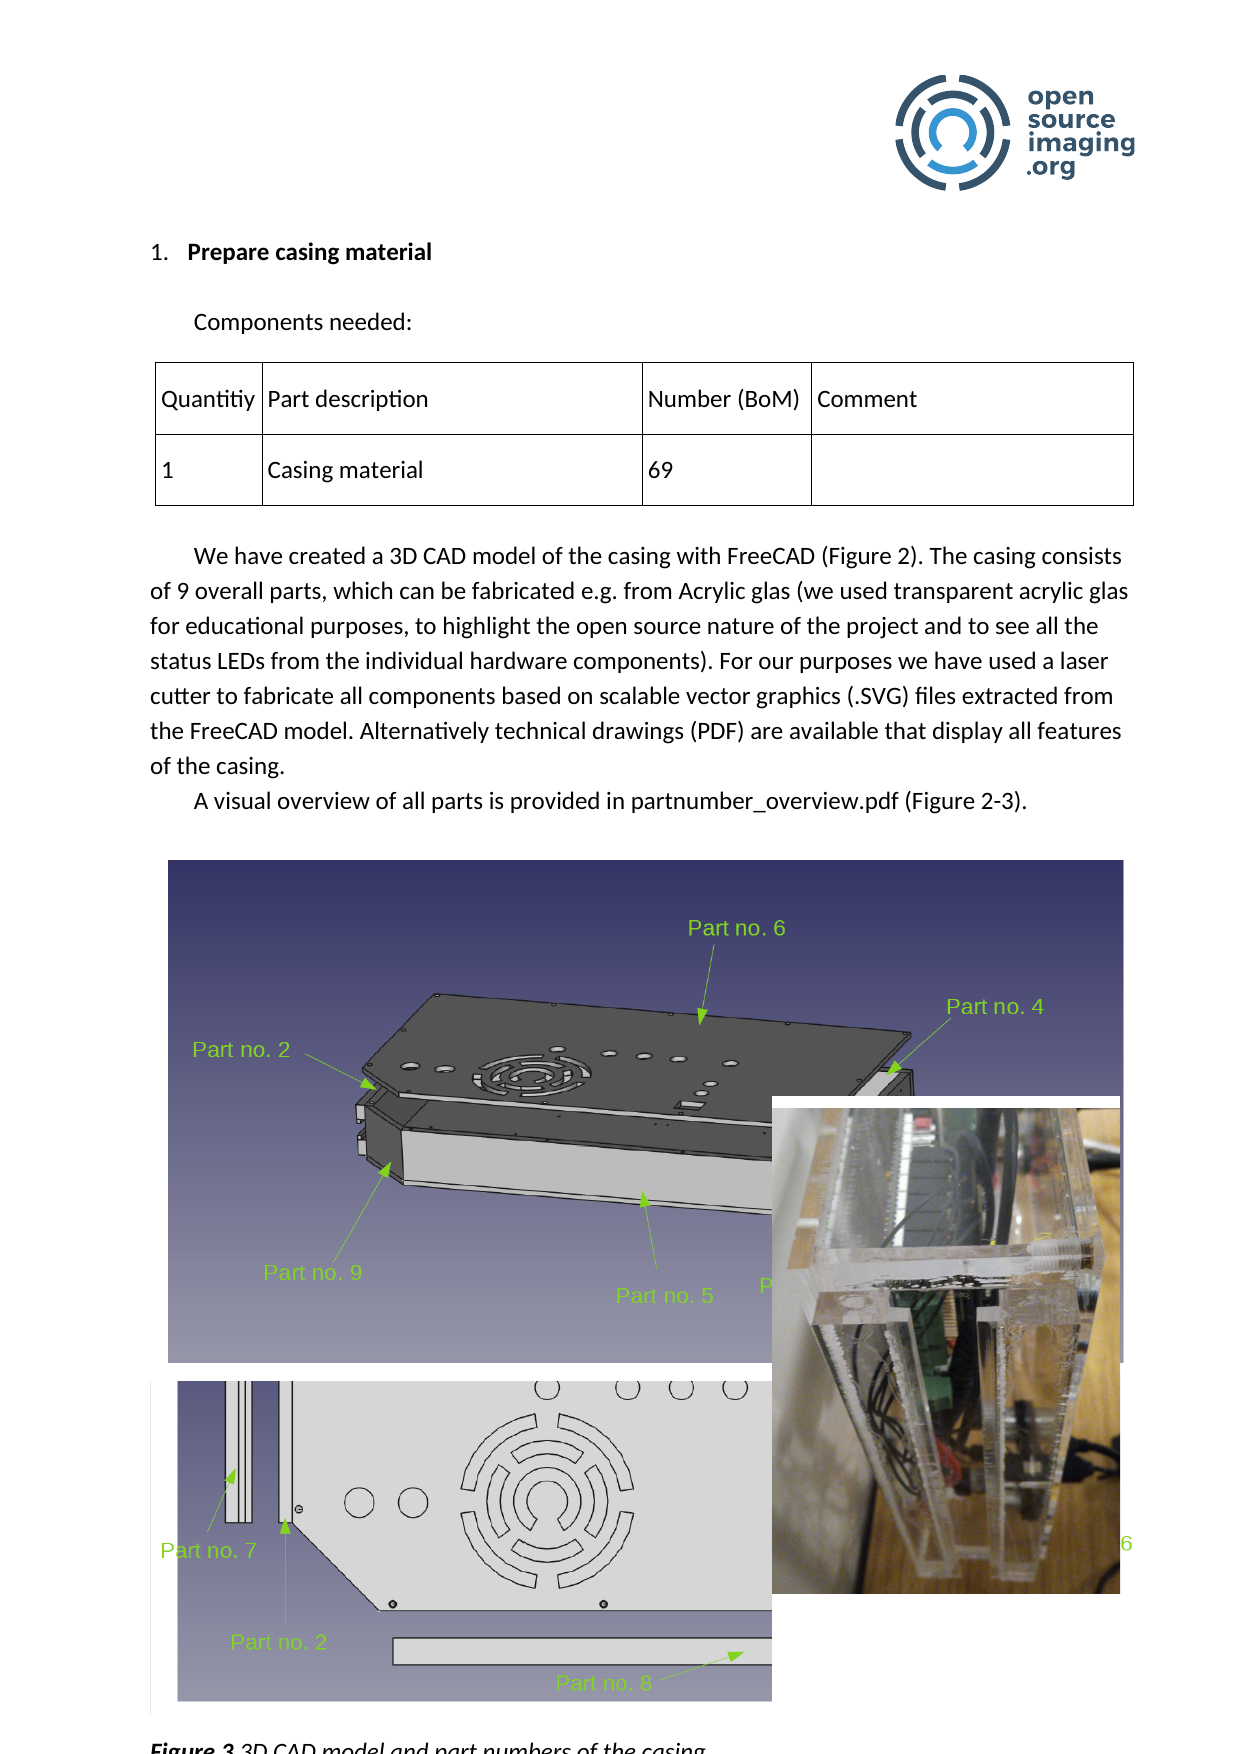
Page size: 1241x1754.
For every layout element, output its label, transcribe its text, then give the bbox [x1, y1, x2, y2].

table_header Number (BoM) [643, 363, 811, 433]
list We have created a 3D CAD model of the casing with FreeCAD (Figure 2). The casing consists of 9 overall parts, which can be fabricated e.g. from Acrylic glas (we used transparent acrylic glas for educational purposes, to highlight the open source nature of the project and to see all the status LEDs from the individual hardware components). For our purposes we have used a laser cutter to fabricate all components based on scalable vector graphics (.SVG) files extracted from the FreeCAD model. Alternatively technical drawings (PDF) are available that display all features of the casing. [150, 540, 1134, 780]
table_cell 1 [156, 435, 262, 505]
text Figure 3 3D CAD model and part numbers of the casing. [150, 1715, 772, 1754]
table_cell [812, 435, 1133, 505]
table_header Comment [812, 363, 1133, 433]
list Prepare casing material [150, 236, 1134, 267]
text Figure 2 3D CAD model and part numbers of the casing. [150, 1375, 772, 1381]
list Part no. 2, part no. 7 and part no. 8 can be also fabricated by laser cutting smaller subcomponents and gluing these together (see also Figure 4-6). The .svg files of the subparts are available on the github page. [772, 1594, 1120, 1754]
table_header Part description [263, 363, 642, 433]
picture [150, 832, 1135, 1715]
table_cell Casing material [263, 435, 642, 505]
list A visual overview of all parts is provided in partnumber_overview.pdf (Figure 2-3). [150, 785, 1134, 815]
list Components needed: [150, 306, 1134, 337]
table_cell 69 [643, 435, 811, 505]
text Figure 4 Photograph of the assembled part no. 2, that consists of five separate parts glued together. [772, 1108, 1120, 1470]
table_header Quantitiy [156, 363, 262, 433]
picture [895, 75, 1135, 191]
